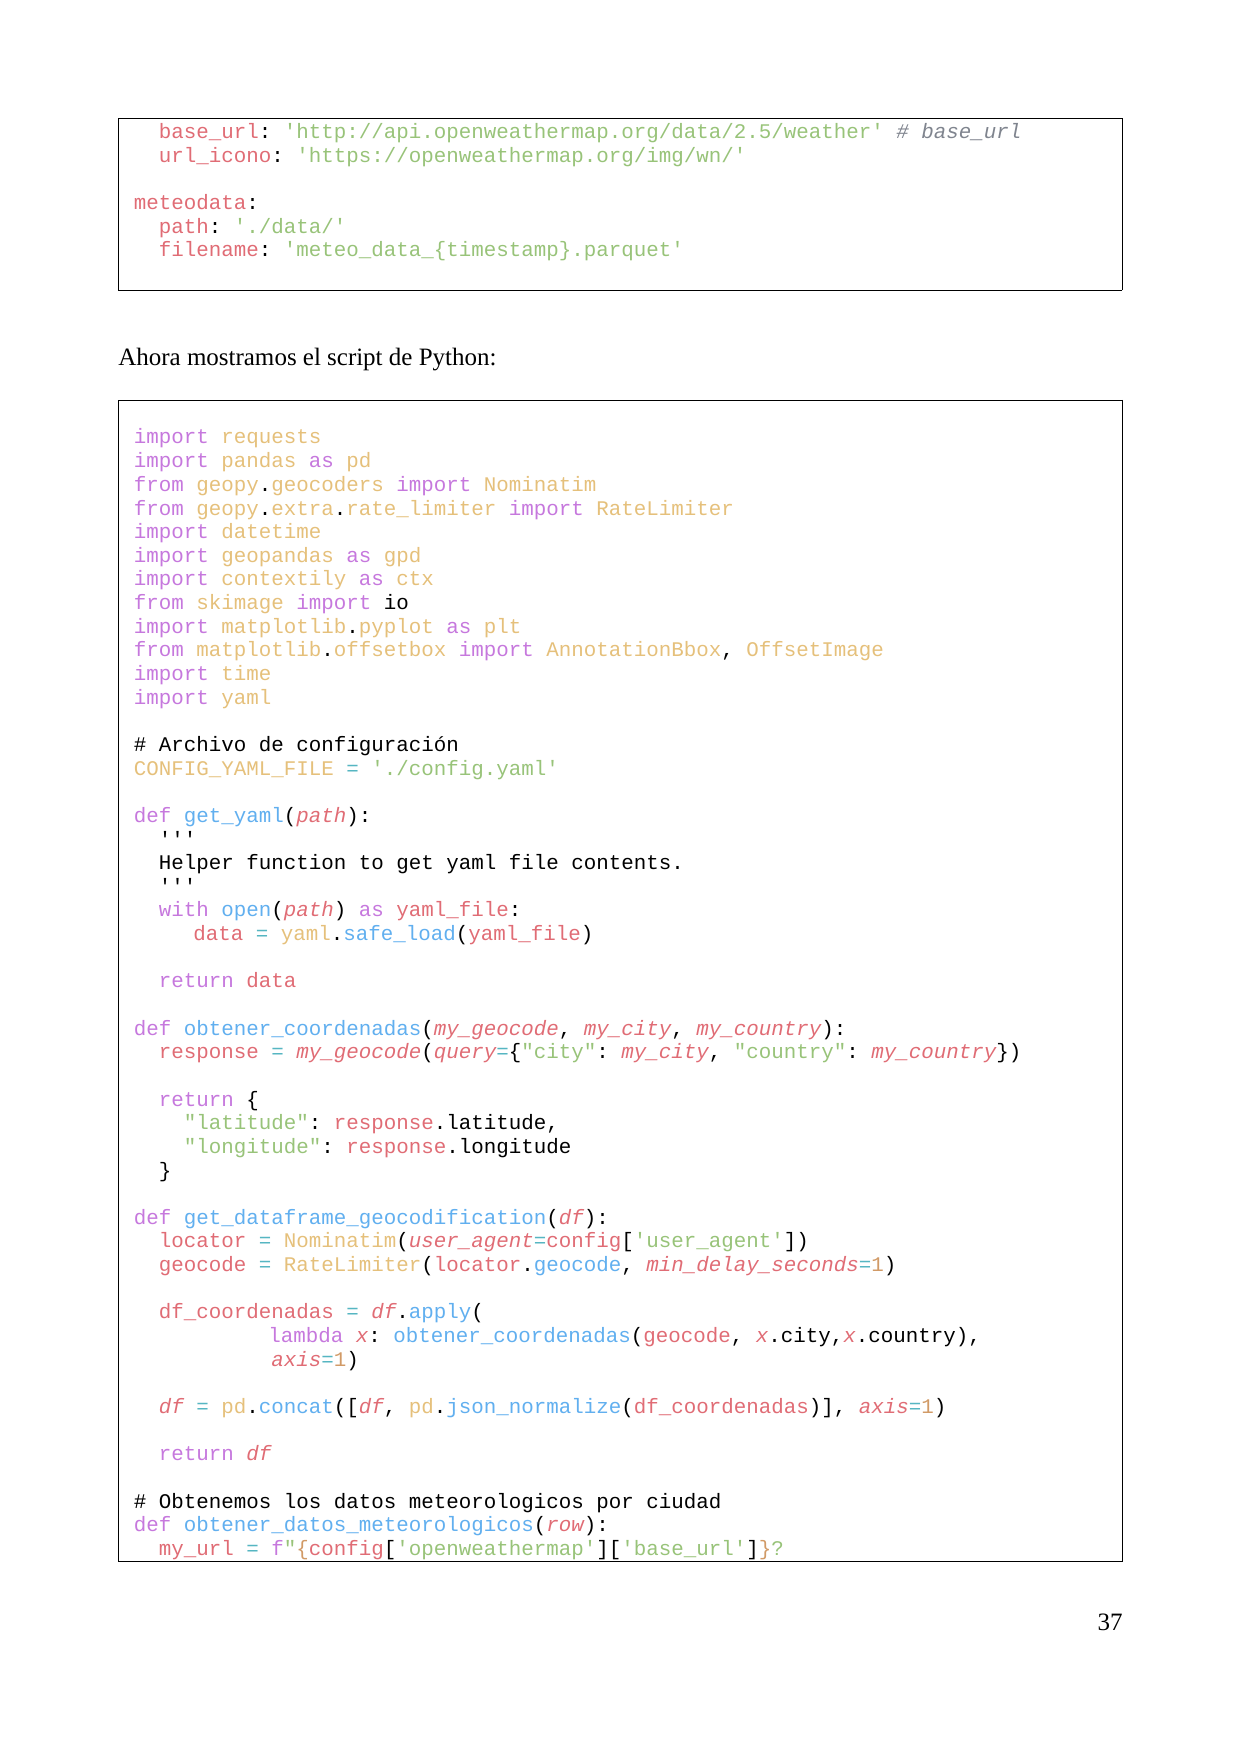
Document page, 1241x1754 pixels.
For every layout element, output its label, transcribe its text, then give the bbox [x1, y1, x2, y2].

text import requests [119, 423, 1122, 447]
text df = pd.concat([df, pd.json_normalize(df_coordenadas)], axis=1) [119, 1393, 1122, 1420]
text import datetime [119, 518, 1122, 542]
text "longitude": response.longitude [119, 1133, 1122, 1156]
text import pandas as pd [119, 447, 1122, 471]
text Ahora mostramos el script de Python: [118, 342, 1122, 371]
text url_icono: 'https://openweathermap.org/img/wn/' [119, 142, 1122, 168]
text def obtener_datos_meteorologicos(row): [119, 1511, 1122, 1535]
text return { [119, 1086, 1122, 1109]
text CONFIG_YAML_FILE = './config.yaml' [119, 754, 1122, 781]
text from matplotlib.offsetbox import AnnotationBbox, OffsetImage [119, 636, 1122, 660]
text # Archivo de configuración [119, 731, 1122, 754]
text my_url = f"{config['openweathermap']['base_url']}? [119, 1535, 1122, 1561]
text import contextily as ctx [119, 565, 1122, 589]
text return df [119, 1440, 1122, 1467]
text axis=1) [119, 1346, 1122, 1372]
text import matplotlib.pyplot as plt [119, 613, 1122, 636]
text response = my_geocode(query={"city": my_city, "country": my_country}) [119, 1038, 1122, 1065]
text meteodata: [119, 189, 1122, 213]
text def get_dataframe_geocodification(df): [119, 1204, 1122, 1227]
text data = yaml.safe_load(yaml_file) [119, 920, 1122, 947]
text filename: 'meteo_data_{timestamp}.parquet' [119, 236, 1122, 263]
text with open(path) as yaml_file: [119, 896, 1122, 920]
text import geopandas as gpd [119, 542, 1122, 565]
text from skimage import io [119, 589, 1122, 613]
text import time [119, 660, 1122, 683]
text } [119, 1156, 1122, 1183]
text lambda x: obtener_coordenadas(geocode, x.city,x.country), [119, 1322, 1122, 1346]
text geocode = RateLimiter(locator.geocode, min_delay_seconds=1) [119, 1251, 1122, 1278]
text path: './data/' [119, 213, 1122, 236]
text base_url: 'http://api.openweathermap.org/data/2.5/weather' # base_url [119, 119, 1122, 142]
text ''' [119, 825, 1122, 849]
text from geopy.geocoders import Nominatim [119, 471, 1122, 494]
text def obtener_coordenadas(my_geocode, my_city, my_country): [119, 1014, 1122, 1038]
text def get_yaml(path): [119, 802, 1122, 825]
text return data [119, 967, 1122, 994]
text ''' [119, 873, 1122, 896]
text df_coordenadas = df.apply( [119, 1298, 1122, 1322]
text locator = Nominatim(user_agent=config['user_agent']) [119, 1227, 1122, 1251]
text from geopy.extra.rate_limiter import RateLimiter [119, 494, 1122, 518]
text Helper function to get yaml file contents. [119, 849, 1122, 873]
text "latitude": response.latitude, [119, 1109, 1122, 1133]
text import yaml [119, 683, 1122, 710]
text # Obtenemos los datos meteorologicos por ciudad [119, 1487, 1122, 1511]
